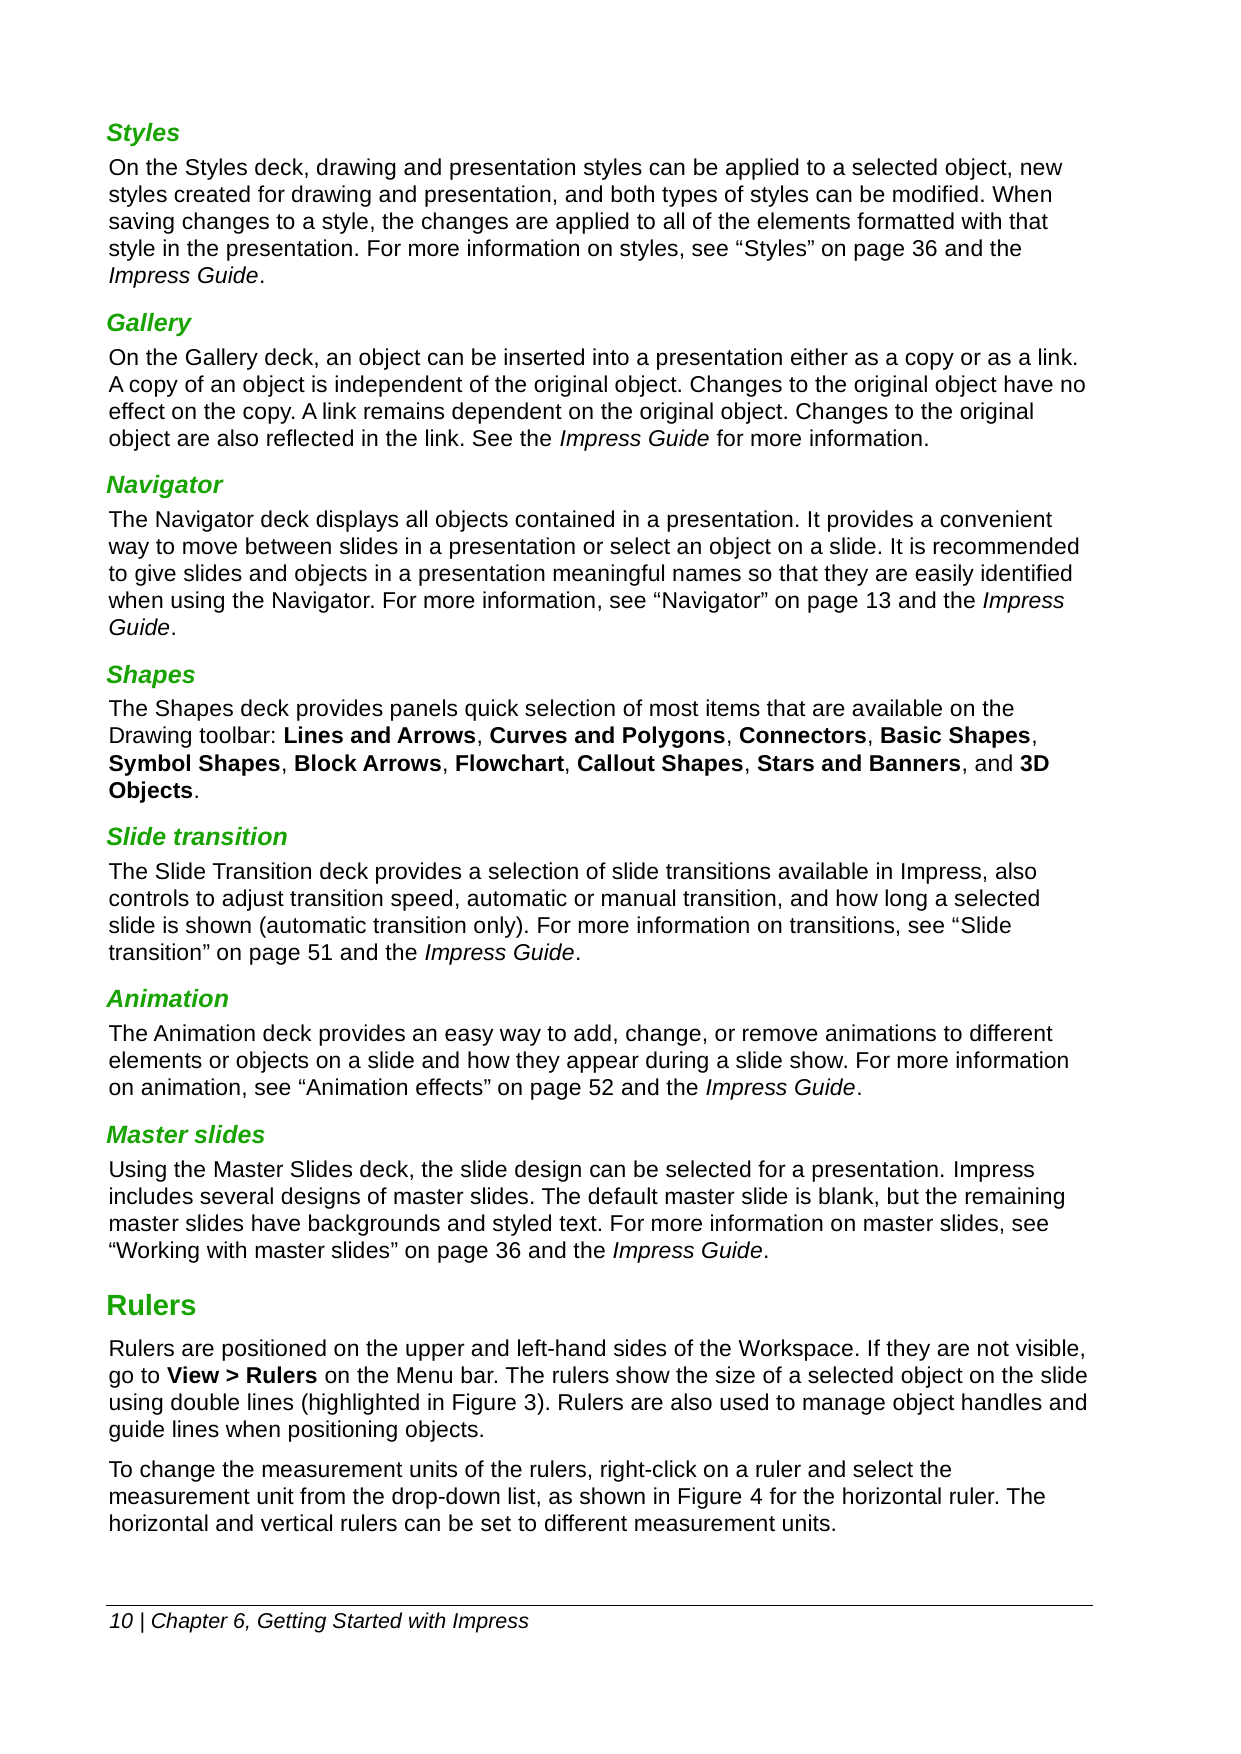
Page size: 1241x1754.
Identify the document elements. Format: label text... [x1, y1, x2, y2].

text On the Styles deck, drawing and presentation styles can be applied to a selected object, new styles created for drawing and presentation, and both types of styles can be modified. When saving changes to a style, the changes are applied to all of the elements formatted with that style in the presentation. For more information on styles, see “Styles” on page 35 and the Impress Guide. [108, 153, 1093, 289]
subtitle Master slides [106, 1119, 1093, 1149]
text The Shapes deck provides panels quick selection of most items that are available on the Drawing toolbar: Lines and Arrows, Curves and Polygons, Connectors, Basic Shapes, Symbol Shapes, Block Arrows, Flowchart, Callout Shapes, Stars and Banners, and 3D Objects. [108, 695, 1093, 803]
subtitle Slide transition [106, 822, 1093, 851]
text The Navigator deck displays all objects contained in a presentation. It provides a convenient way to move between slides in a presentation or select an object on a slide. It is recommended to give slides and objects in a presentation meaningful names so that they are easily identified when using the Navigator. For more information, see “Navigator” on page 12 and the Impress Guide. [108, 505, 1093, 641]
subtitle Animation [106, 984, 1093, 1013]
subtitle Rulers [106, 1288, 1093, 1322]
subtitle Shapes [106, 659, 1093, 688]
subtitle Styles [106, 118, 1093, 147]
text To change the measurement units of the rulers, right-click on a ruler and select the measurement unit from the drop-down list, as shown in Figure 4 for the horizontal ruler. The horizontal and vertical rulers can be set to different measurement units. [108, 1455, 1093, 1536]
text The Slide Transition deck provides a selection of slide transitions available in Impress, also controls to adjust transition speed, automatic or manual transition, and how long a selected slide is shown (automatic transition only). For more information on transitions, see “Slide transition” on page 49 and the Impress Guide. [108, 857, 1093, 966]
subtitle Navigator [106, 470, 1093, 499]
text Using the Master Slides deck, the slide design can be selected for a presentation. Impress includes several designs of master slides. The default master slide is blank, but the remaining master slides have backgrounds and styled text. For more information on master slides, see “Working with master slides” on page 35 and the Impress Guide. [108, 1155, 1093, 1263]
text On the Gallery deck, an object can be inserted into a presentation either as a copy or as a link. A copy of an object is independent of the original object. Changes to the original object have no effect on the copy. A link remains dependent on the original object. Changes to the original object are also reflected in the link. See the Impress Guide for more information. [108, 343, 1093, 451]
text Rulers are positioned on the upper and left-hand sides of the Workspace. If they are not visible, go to View > Rulers on the Menu bar. The rulers show the size of a selected object on the slide using double lines (highlighted in Figure 3). Rulers are also used to manage object handles and guide lines when positioning objects. [108, 1334, 1093, 1443]
subtitle Gallery [106, 308, 1093, 337]
text The Animation deck provides an easy way to add, change, or remove animations to different elements or objects on a slide and how they appear during a slide show. For more information on animation, see “Animation effects” on page 50 and the Impress Guide. [108, 1019, 1093, 1101]
